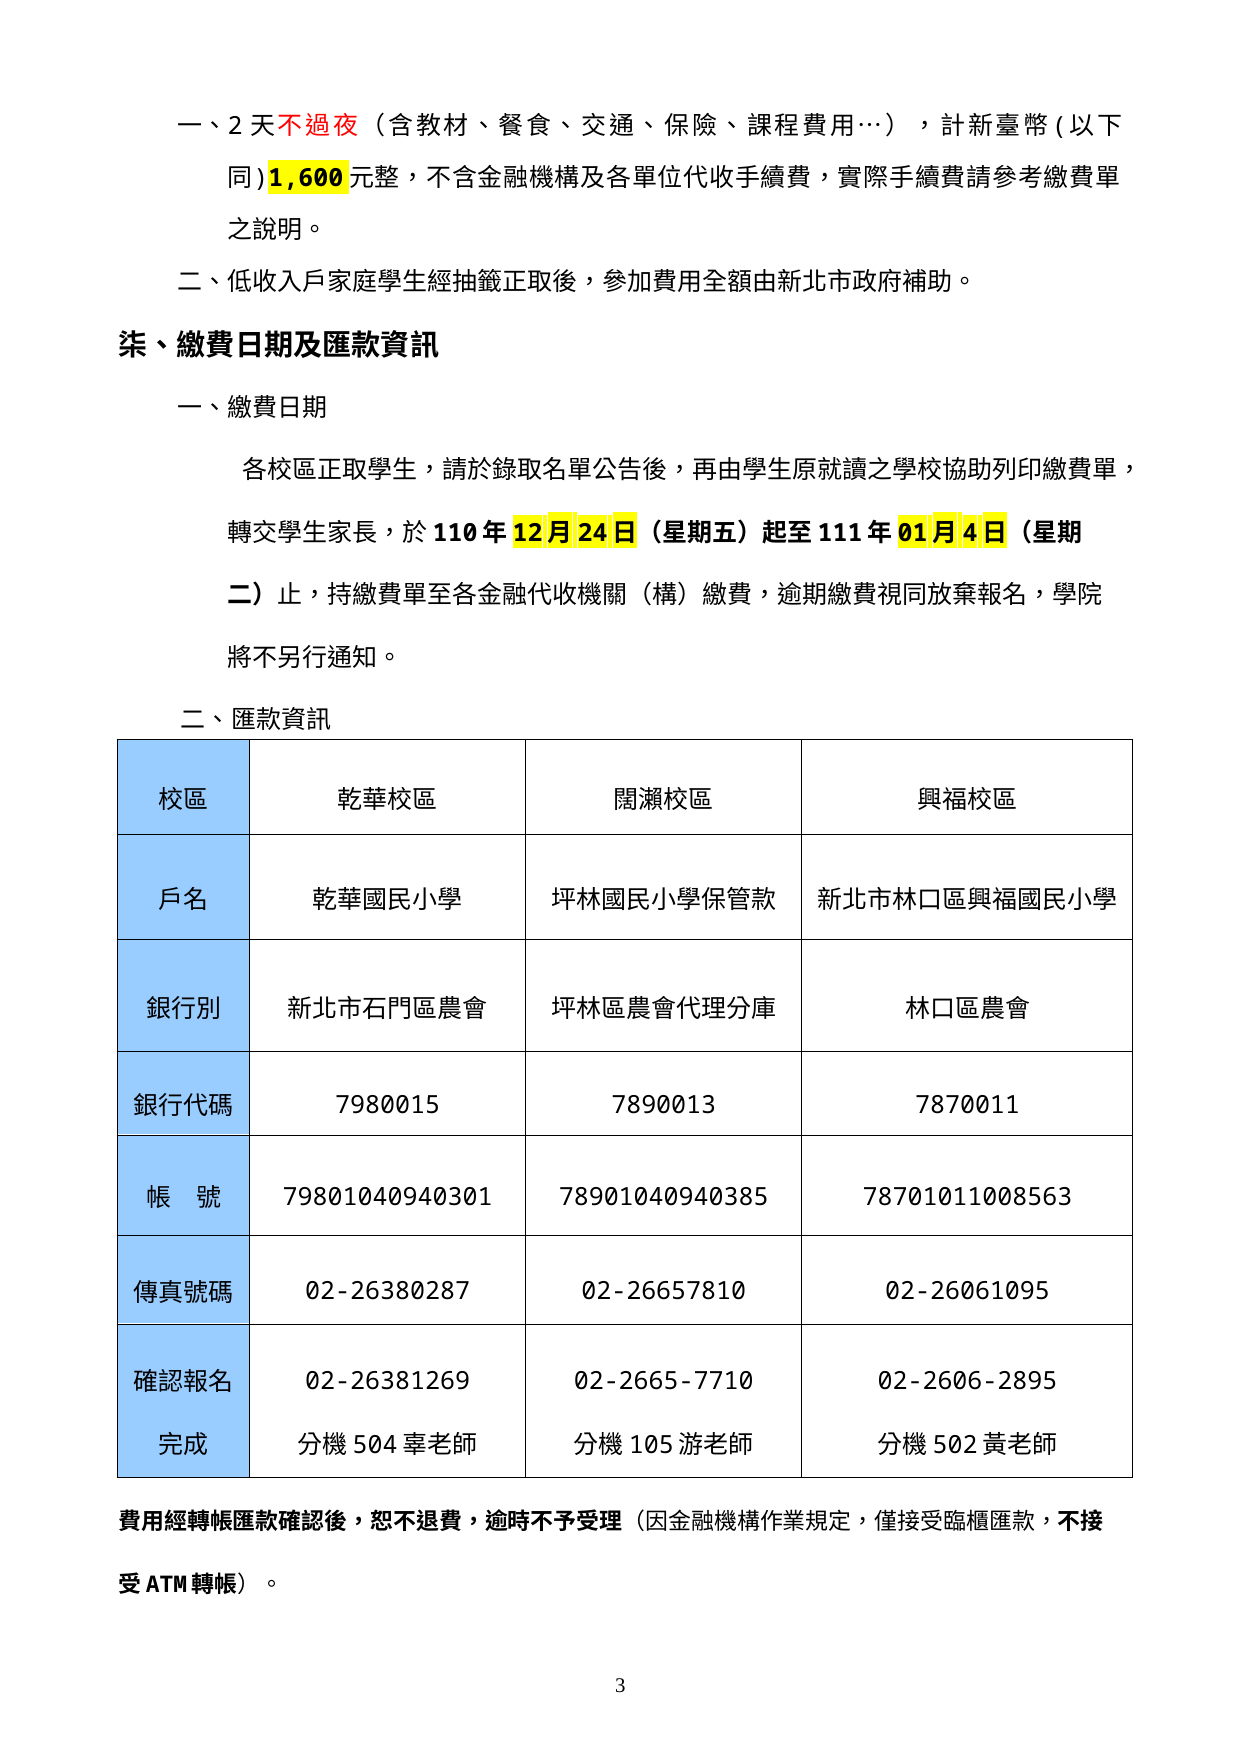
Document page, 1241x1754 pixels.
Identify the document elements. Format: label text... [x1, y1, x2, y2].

table_header 乾華校區 [250, 740, 525, 834]
table_cell 7980015 [250, 1052, 525, 1134]
table_cell 銀行別 [118, 940, 249, 1051]
text 費用經轉帳匯款確認後，恕不退費，逾時不予受理（因金融機構作業規定，僅接受臨櫃匯款，不接受ATM轉帳）。 [118, 1478, 1122, 1603]
table_cell 7870011 [802, 1052, 1132, 1134]
table_cell 傳真號碼 [118, 1236, 249, 1323]
table_cell 戶名 [118, 835, 249, 939]
text 柒、繳費日期及匯款資訊 [118, 301, 1122, 364]
table_header 闊瀨校區 [526, 740, 801, 834]
list 低收入戶家庭學生經抽籤正取後，參加費用全額由新北市政府補助。 [177, 249, 1122, 301]
table_cell 新北市林口區興福國民小學 [802, 835, 1132, 939]
list 繳費日期 [177, 364, 1122, 426]
table_cell 7890013 [526, 1052, 801, 1134]
table_cell 02-26381269 分機504辜老師 [250, 1325, 525, 1477]
table_cell 02-2606-2895 分機502黃老師 [802, 1325, 1132, 1477]
table_cell 林口區農會 [802, 940, 1132, 1051]
table_cell 02-2665-7710 分機105游老師 [526, 1325, 801, 1477]
table_cell 02-26657810 [526, 1236, 801, 1323]
text 各校區正取學生，請於錄取名單公告後，再由學生原就讀之學校協助列印繳費單，轉交學生家長，於110年12月24日（星期五）起至111年01月4日（星期二）止，持繳費單至各金融代收機關（構）繳費，逾期繳費視同放棄報名，學院將不另行通知。 [227, 426, 1122, 676]
table_cell 乾華國民小學 [250, 835, 525, 939]
table_cell 02-26061095 [802, 1236, 1132, 1323]
table_cell 坪林國民小學保管款 [526, 835, 801, 939]
table_cell 確認報名完成 [118, 1325, 249, 1477]
table_header 校區 [118, 740, 249, 834]
table_cell 02-26380287 [250, 1236, 525, 1323]
table_cell 銀行代碼 [118, 1052, 249, 1134]
list 匯款資訊 [181, 676, 1122, 739]
list 2天不過夜（含教材、餐食、交通、保險、課程費用…），計新臺幣(以下同)1,600元整，不含金融機構及各單位代收手續費，實際手續費請參考繳費單之說明。 [177, 93, 1122, 249]
table_cell 78701011008563 [802, 1136, 1132, 1235]
table_cell 帳 號 [118, 1136, 249, 1235]
table_header 興福校區 [802, 740, 1132, 834]
table_cell 坪林區農會代理分庫 [526, 940, 801, 1051]
table_cell 新北市石門區農會 [250, 940, 525, 1051]
table_cell 78901040940385 [526, 1136, 801, 1235]
table_cell 79801040940301 [250, 1136, 525, 1235]
